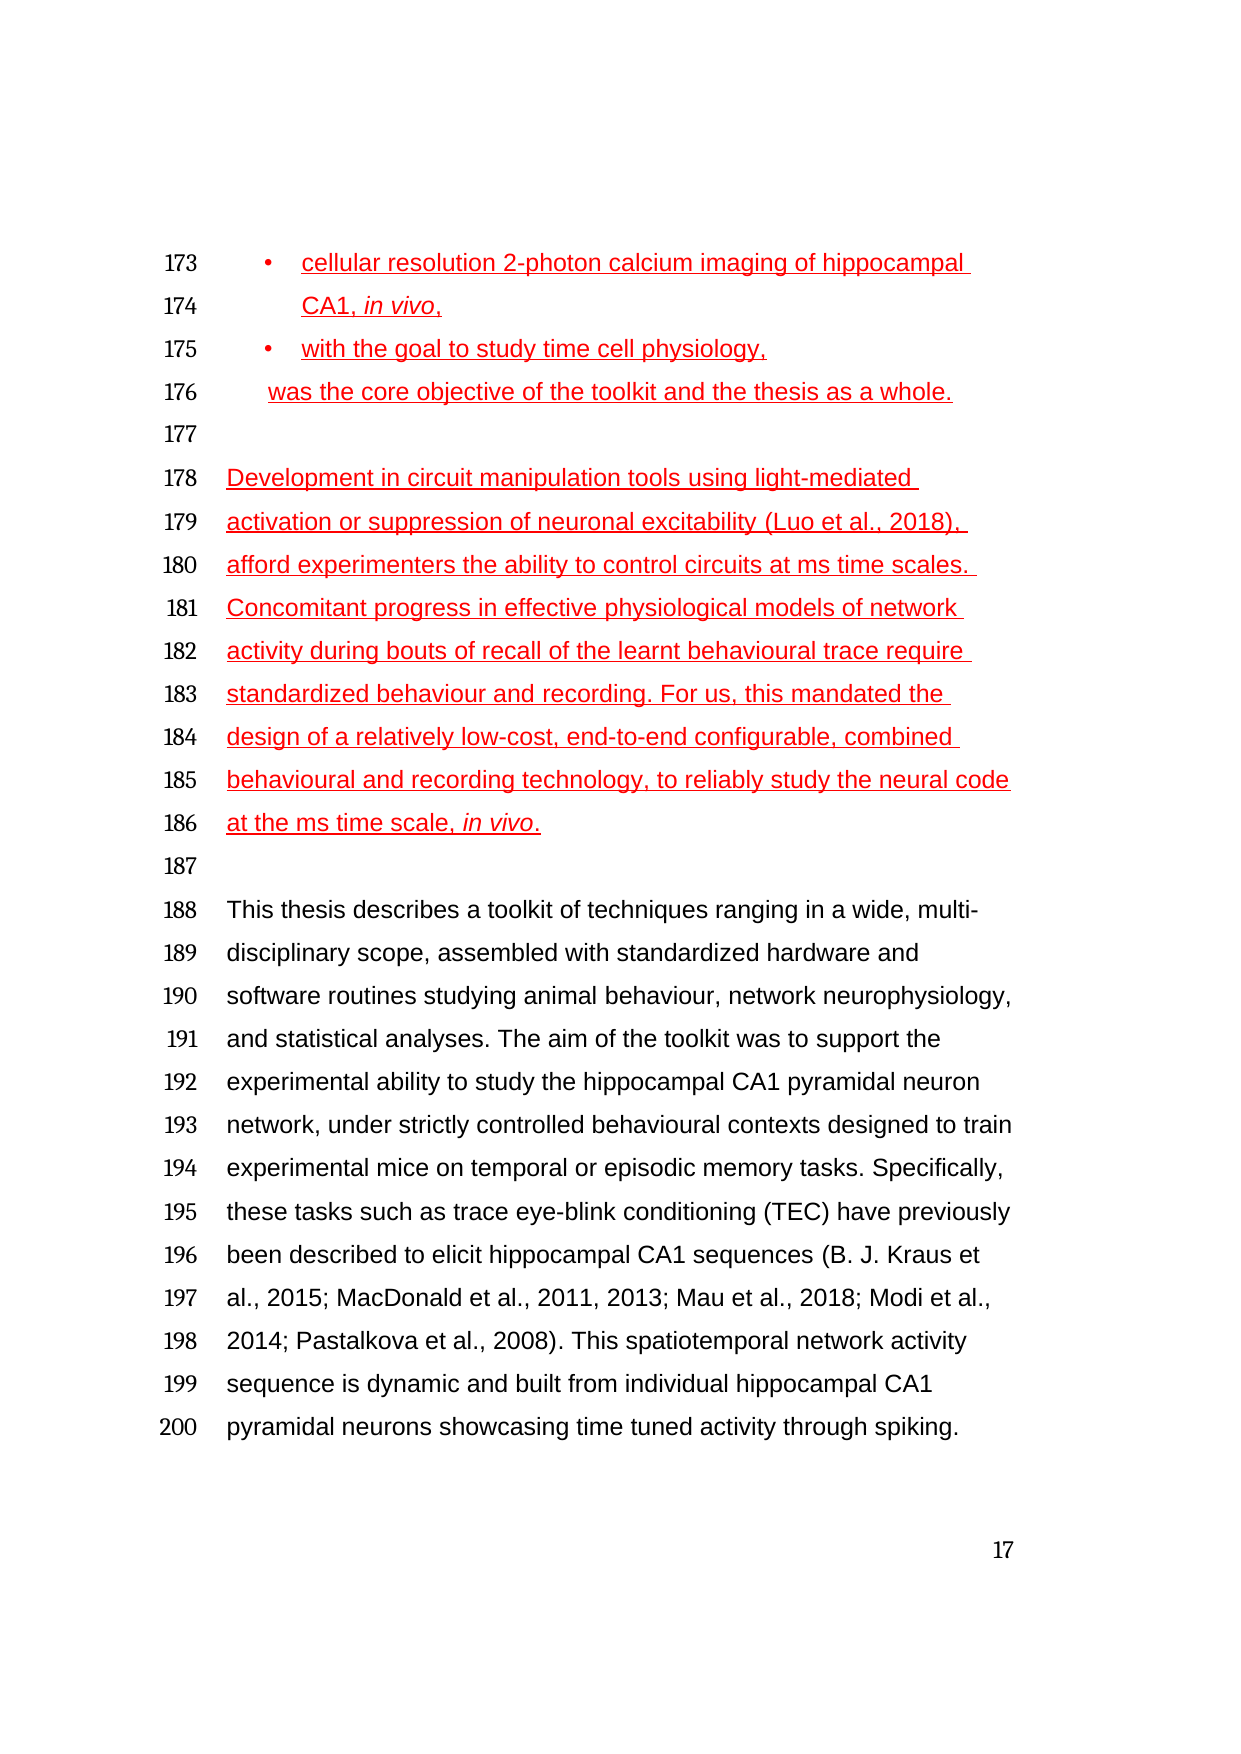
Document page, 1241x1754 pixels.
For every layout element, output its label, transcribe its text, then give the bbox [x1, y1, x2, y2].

list cellular resolution 2-photon calcium imaging of hippocampal CA1, in vivo, [264, 248, 1014, 319]
text This thesis describes a toolkit of techniques ranging in a wide, multi-disciplinary scope, assembled with standardized hardware and software routines studying animal behaviour, network neurophysiology, and statistical analyses. The aim of the toolkit was to support the experimental ability to study the hippocampal CA1 pyramidal neuron network, under strictly controlled behavioural contexts designed to train experimental mice on temporal or episodic memory tasks. Specifically, these tasks such as trace eye-blink conditioning (TEC) have previously been described to elicit hippocampal CA1 sequences (B. J. Kraus et al., 2015; MacDonald et al., 2011, 2013; Mau et al., 2018; Modi et al., 2014; Pastalkova et al., 2008). This spatiotemporal network activity sequence is dynamic and built from individual hippocampal CA1 pyramidal neurons showcasing time tuned activity through spiking. [226, 895, 1014, 1441]
text Development in circuit manipulation tools using light-mediated activation or suppression of neuronal excitability (Luo et al., 2018)⁠, afford experimenters the ability to control circuits at ms time scales. Concomitant progress in effective physiological models of network activity during bouts of recall of the learnt behavioural trace require standardized behaviour and recording. For us, this mandated the design of a relatively low-cost, end-to-end configurable, combined behavioural and recording technology, to reliably study the neural code at the ms time scale, in vivo. [226, 463, 1014, 837]
list with the goal to study time cell physiology, [264, 334, 1014, 363]
list was the core objective of the toolkit and the thesis as a whole. [232, 377, 1014, 406]
